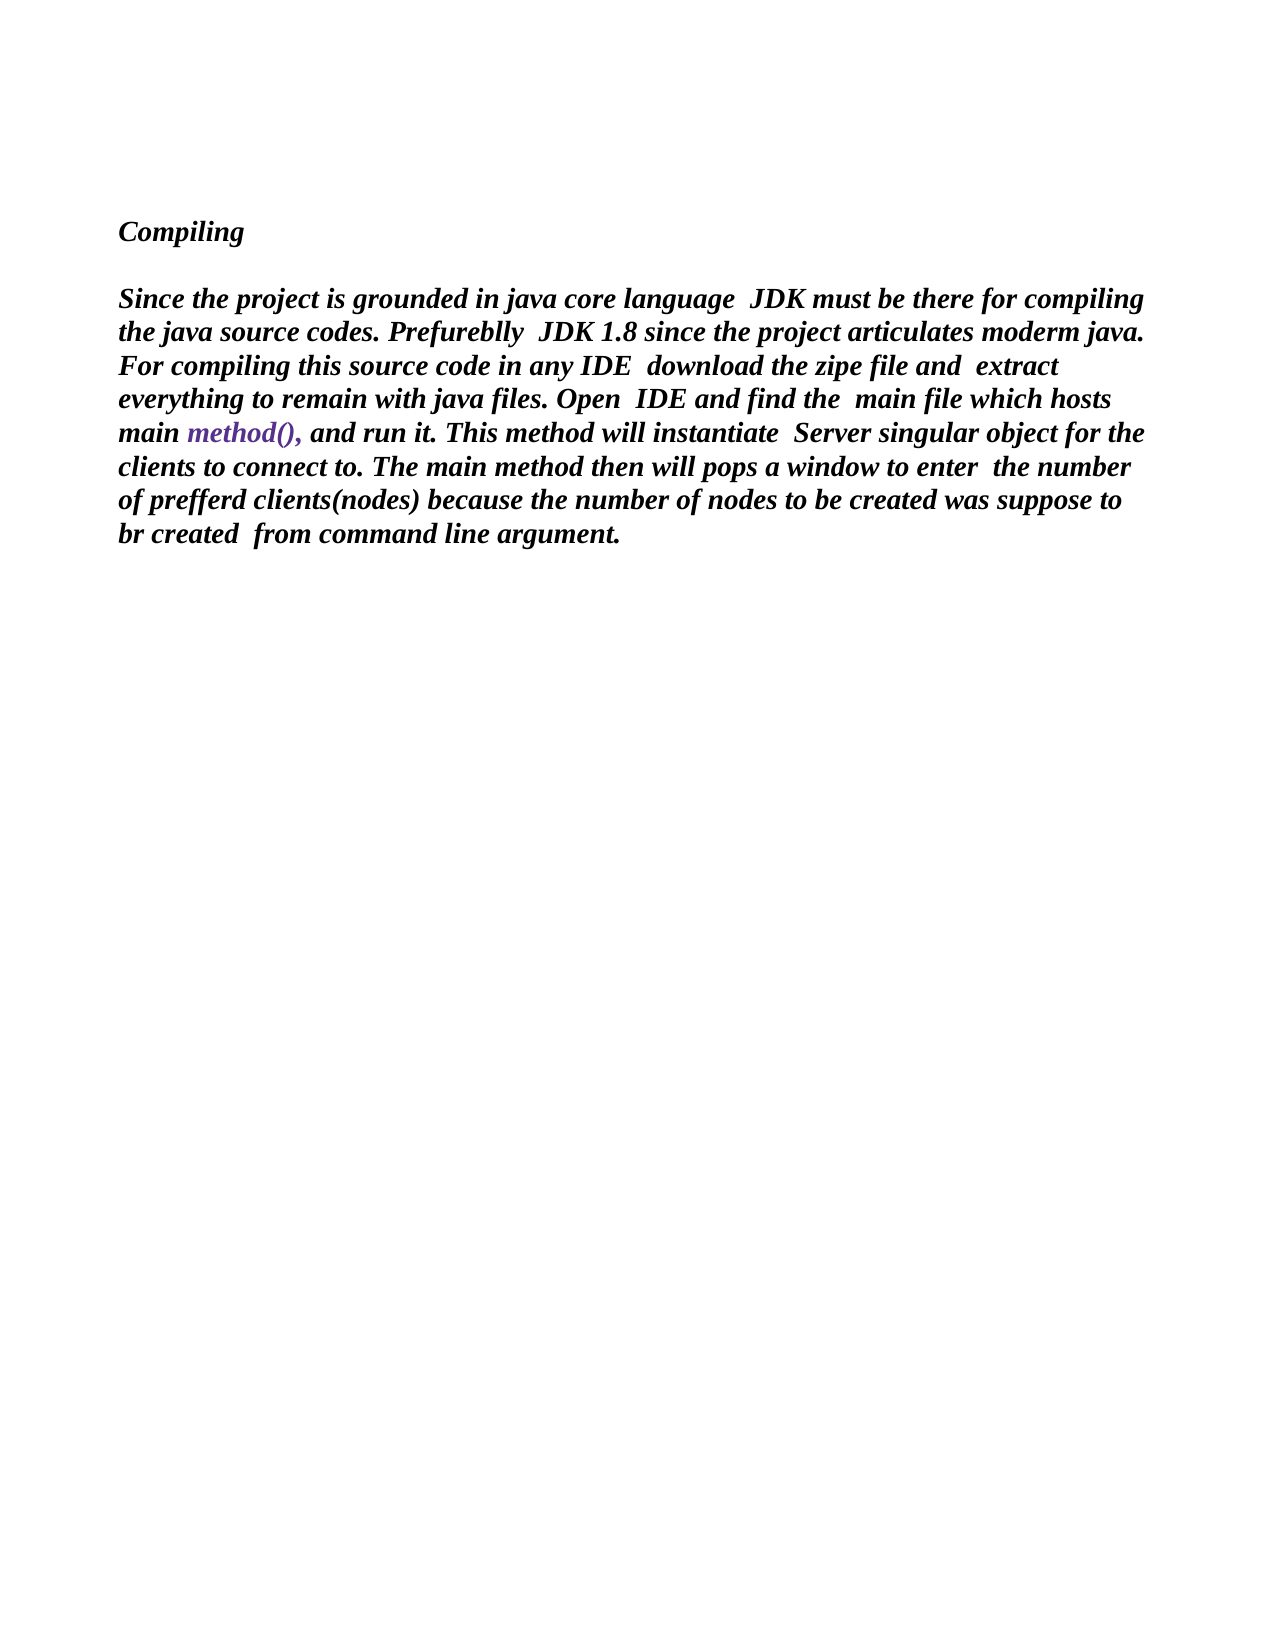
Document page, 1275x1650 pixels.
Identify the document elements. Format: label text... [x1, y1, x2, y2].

text Compiling [118, 214, 1157, 247]
text the java source codes. Prefureblly JDK 1.8 since the project articulates moderm java. [118, 314, 1157, 348]
text Since the project is grounded in java core language JDK must be there for compiling [118, 281, 1157, 314]
text For compiling this source code in any IDE download the zipe file and extract everything to remain with java files. Open IDE and find the main file which hosts main method(), and run it. This method will instantiate Server singular object for the clients to connect to. The main method then will pops a window to enter the number of prefferd clients(nodes) because the number of nodes to be created was suppose to br created from command line argument. [118, 348, 1157, 549]
